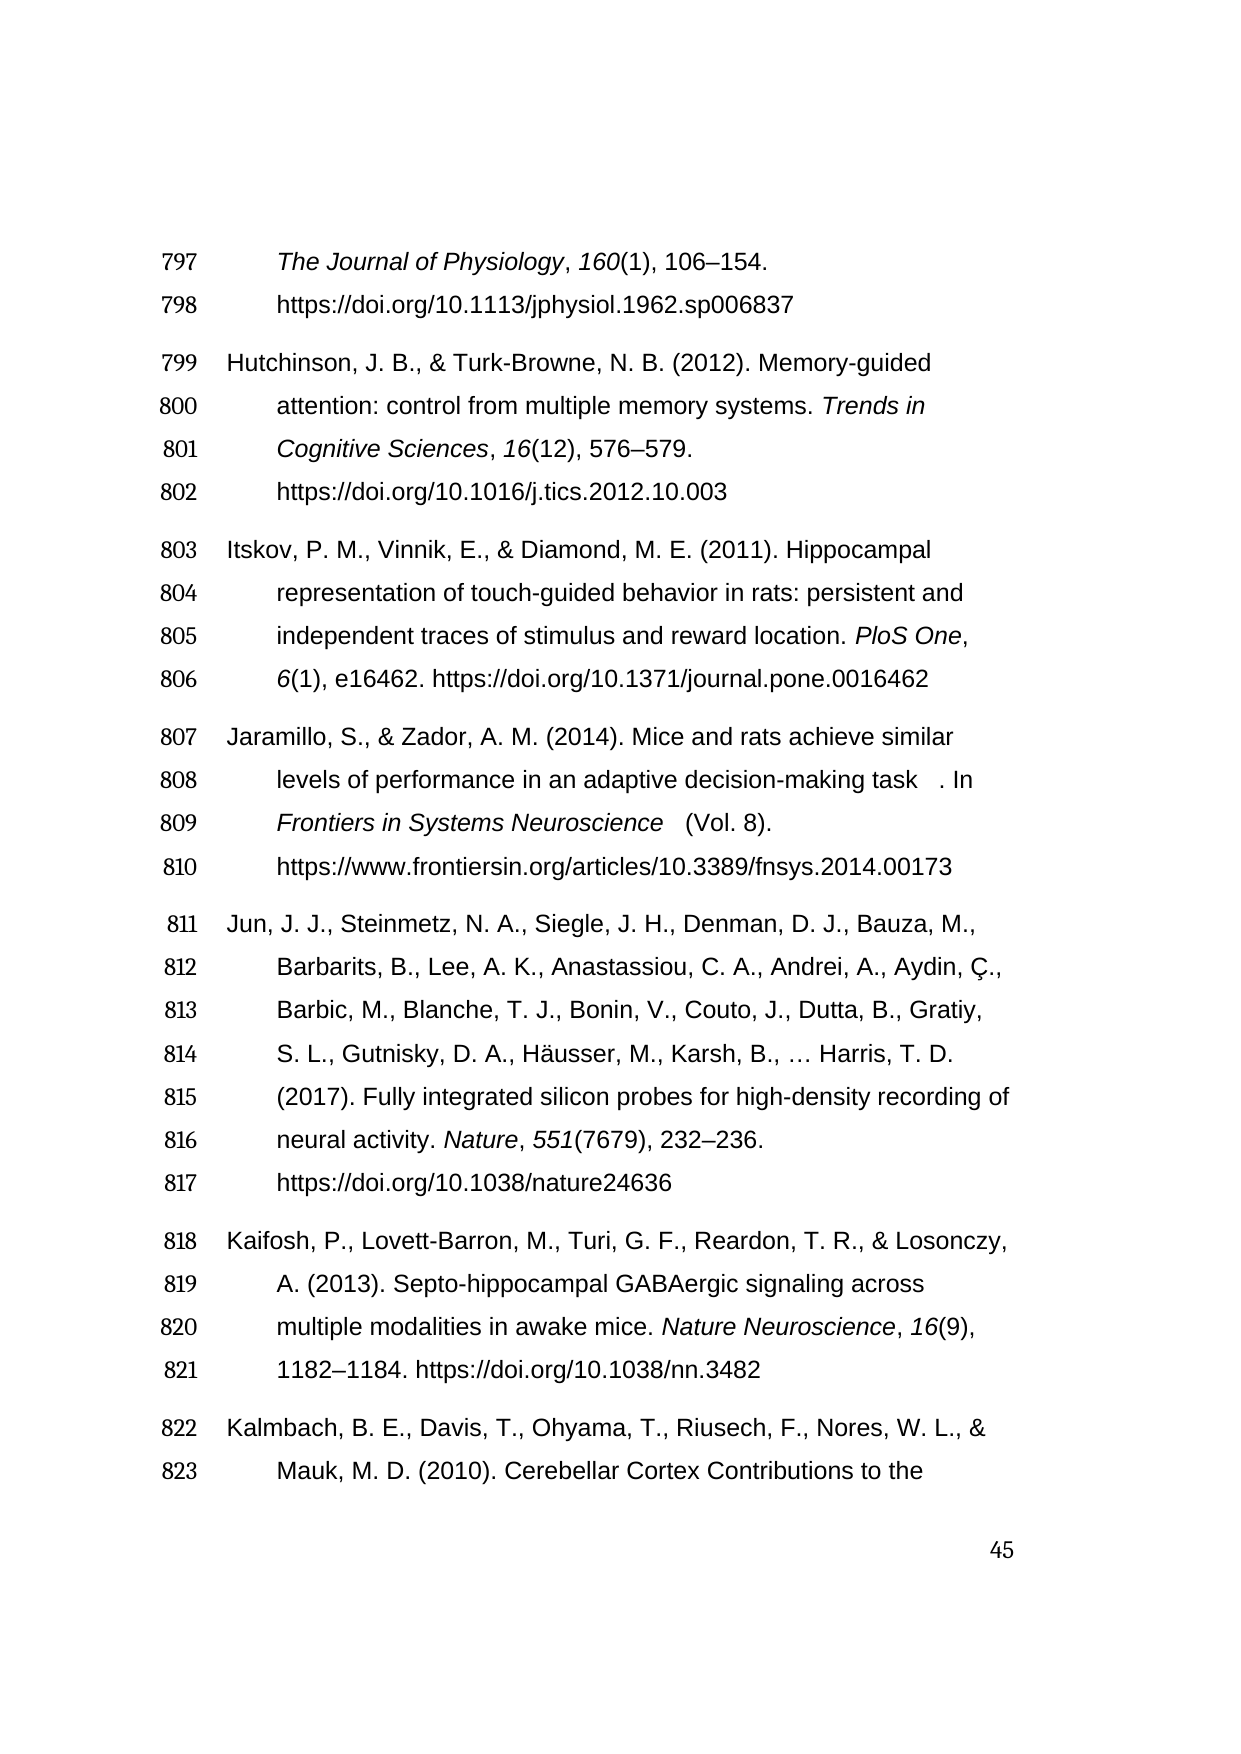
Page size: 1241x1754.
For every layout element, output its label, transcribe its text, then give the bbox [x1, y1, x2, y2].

text Jun, J. J., Steinmetz, N. A., Siegle, J. H., Denman, D. J., Bauza, M., Barbarits, B., Lee, A. K., Anastassiou, C. A., Andrei, A., Aydin, Ç., Barbic, M., Blanche, T. J., Bonin, V., Couto, J., Dutta, B., Gratiy, S. L., Gutnisky, D. A., Häusser, M., Karsh, B., … Harris, T. D. (2017). Fully integrated silicon probes for high-density recording of neural activity. Nature, 551(7679), 232–236. https://doi.org/10.1038/nature24636 [226, 909, 1014, 1197]
text Itskov, P. M., Vinnik, E., & Diamond, M. E. (2011). Hippocampal representation of touch-guided behavior in rats: persistent and independent traces of stimulus and reward location. PloS One, 6(1), e16462. https://doi.org/10.1371/journal.pone.0016462 [226, 535, 1014, 693]
text The Journal of Physiology, 160(1), 106–154. https://doi.org/10.1113/jphysiol.1962.sp006837 [226, 247, 1014, 319]
text Jaramillo, S., & Zador, A. M. (2014). Mice and rats achieve similar levels of performance in an adaptive decision-making task . In Frontiers in Systems Neuroscience (Vol. 8). https://www.frontiersin.org/articles/10.3389/fnsys.2014.00173 [226, 722, 1014, 880]
text Kalmbach, B. E., Davis, T., Ohyama, T., Riusech, F., Nores, W. L., & Mauk, M. D. (2010). Cerebellar Cortex Contributions to the [226, 1413, 1014, 1485]
text Hutchinson, J. B., & Turk-Browne, N. B. (2012). Memory-guided attention: control from multiple memory systems. Trends in Cognitive Sciences, 16(12), 576–579. https://doi.org/10.1016/j.tics.2012.10.003 [226, 348, 1014, 506]
text Kaifosh, P., Lovett-Barron, M., Turi, G. F., Reardon, T. R., & Losonczy, A. (2013). Septo-hippocampal GABAergic signaling across multiple modalities in awake mice. Nature Neuroscience, 16(9), 1182–1184. https://doi.org/10.1038/nn.3482 [226, 1226, 1014, 1384]
